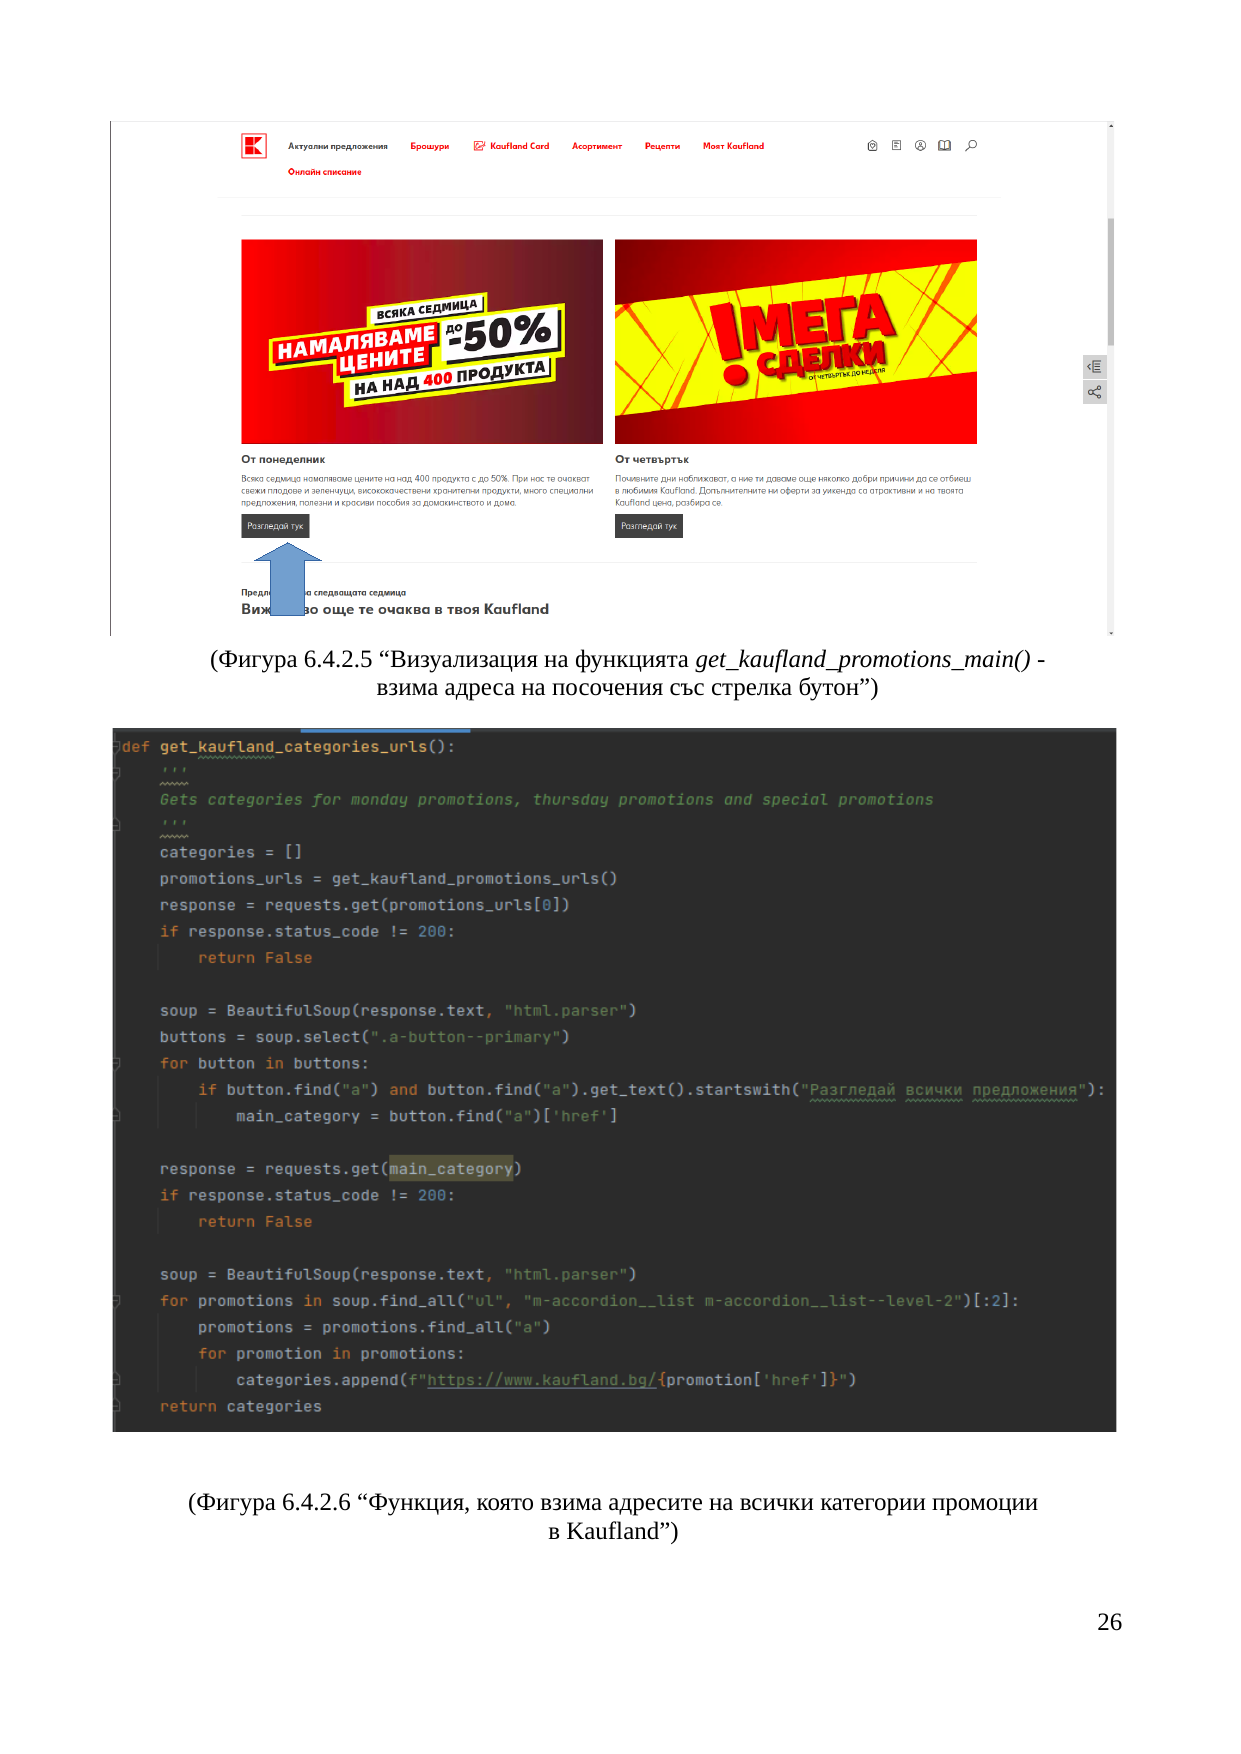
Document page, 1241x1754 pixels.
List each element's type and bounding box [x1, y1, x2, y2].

picture [110, 121, 1115, 636]
picture [112, 728, 1117, 1432]
